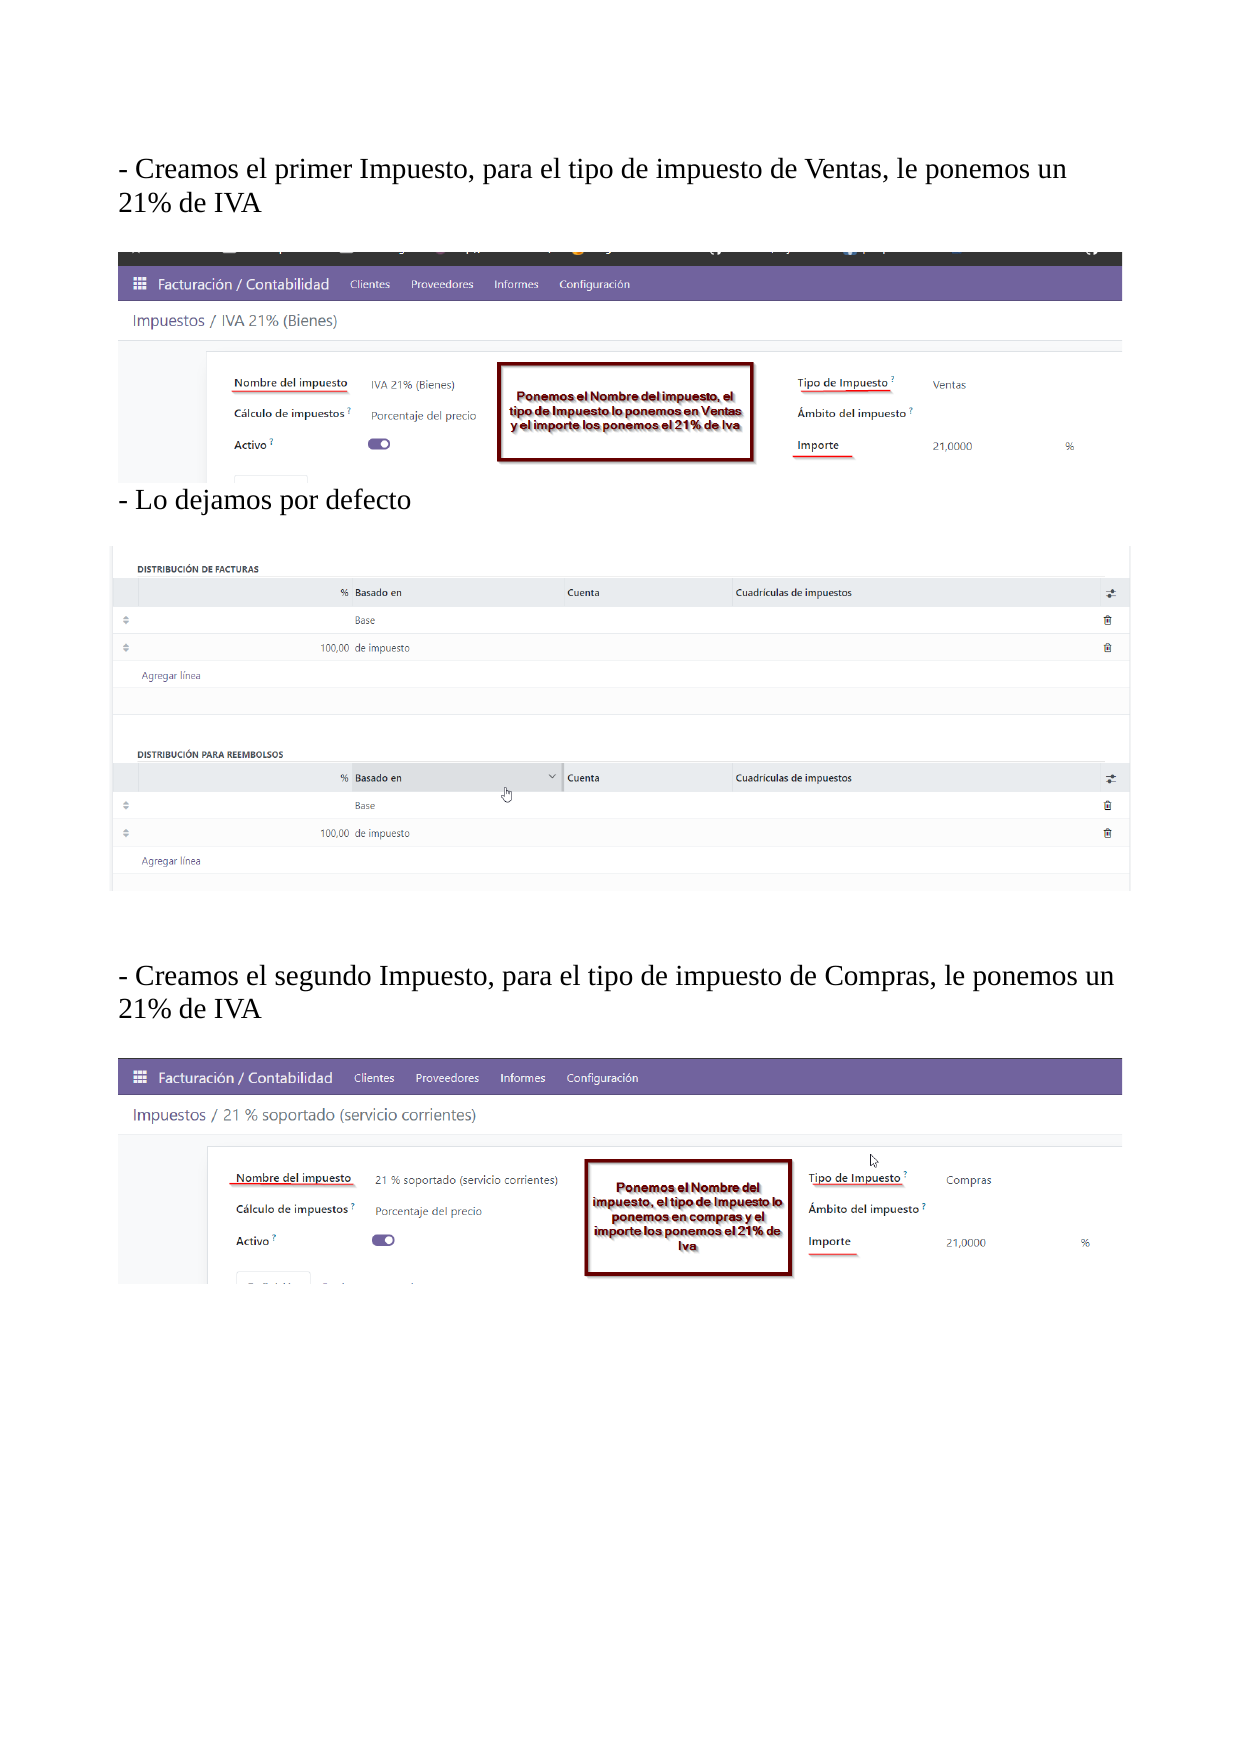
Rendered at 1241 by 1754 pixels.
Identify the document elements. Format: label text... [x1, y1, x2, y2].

text - Lo dejamos por defecto [118, 483, 1122, 516]
picture [118, 1058, 1123, 1284]
text - Creamos el segundo Impuesto, para el tipo de impuesto de Compras, le ponemos un 21% de IVA [118, 958, 1122, 1025]
picture [109, 546, 1131, 891]
text - Creamos el primer Impuesto, para el tipo de impuesto de Ventas, le ponemos un 21% de IVA [118, 152, 1122, 219]
picture [118, 252, 1123, 483]
